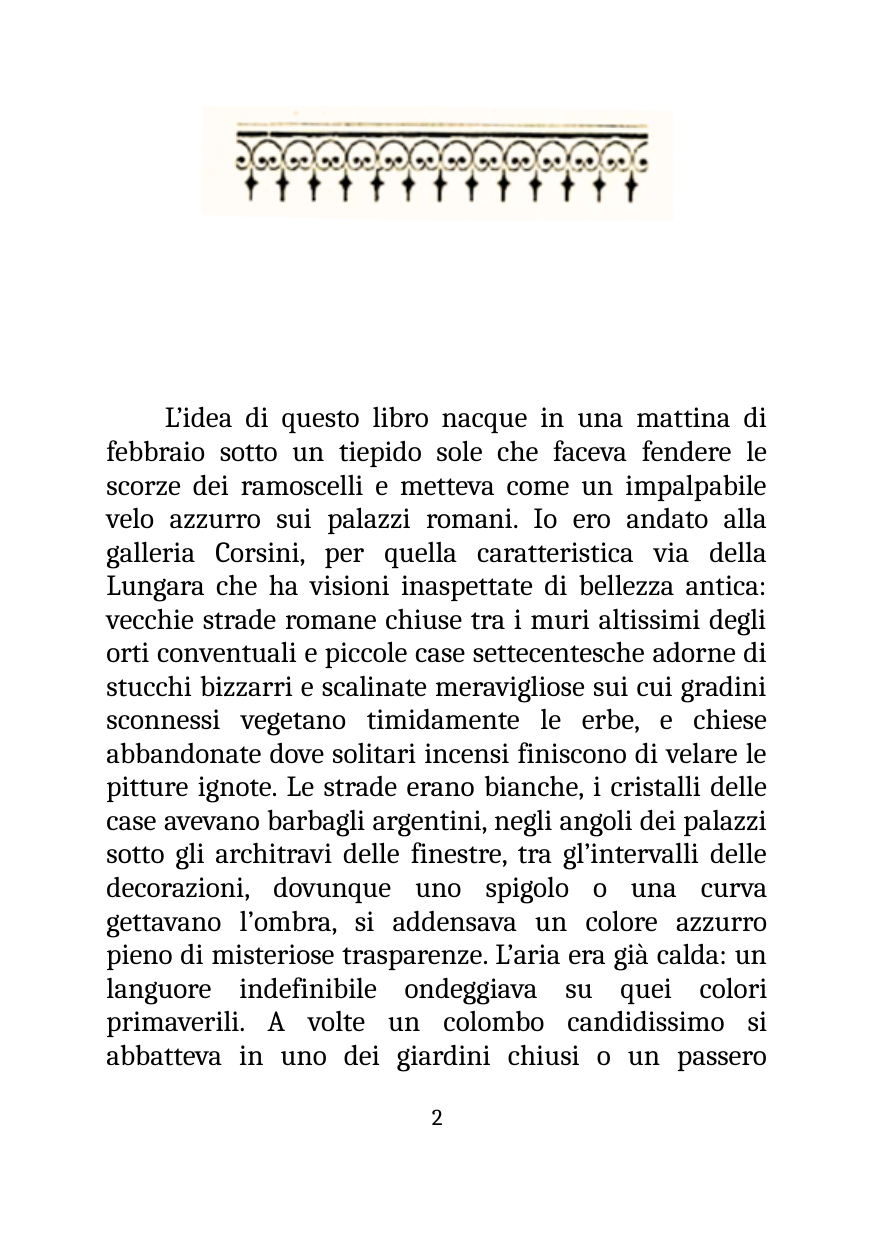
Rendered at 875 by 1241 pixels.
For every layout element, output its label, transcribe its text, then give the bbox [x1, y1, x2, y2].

text L’idea di questo libro nacque in una mattina di febbraio sotto un tiepido sole che faceva fendere le scorze dei ramoscelli e metteva come un impalpabile velo azzurro sui palazzi romani. Io ero andato alla galleria Corsini, per quella caratteristica via della Lungara che ha visioni inaspettate di bellezza antica: vecchie strade romane chiuse tra i muri altissimi degli orti conventuali e piccole case settecentesche adorne di stucchi bizzarri e scalinate meravigliose sui cui gradini sconnessi vegetano timidamente le erbe, e chiese abbandonate dove solitari incensi finiscono di velare le pitture ignote. Le strade erano bianche, i cristalli delle case avevano barbagli argentini, negli angoli dei palazzi sotto gli architravi delle finestre, tra gl’intervalli delle decorazioni, dovunque uno spigolo o una curva gettavano l’ombra, si addensava un colore azzurro pieno di misteriose trasparenze. L’aria era già calda: un languore indefinibile ondeggiava su quei colori primaverili. A volte un colombo candidissimo si abbatteva in uno dei giardini chiusi o un passero [106, 402, 768, 1072]
picture [200, 106, 674, 221]
